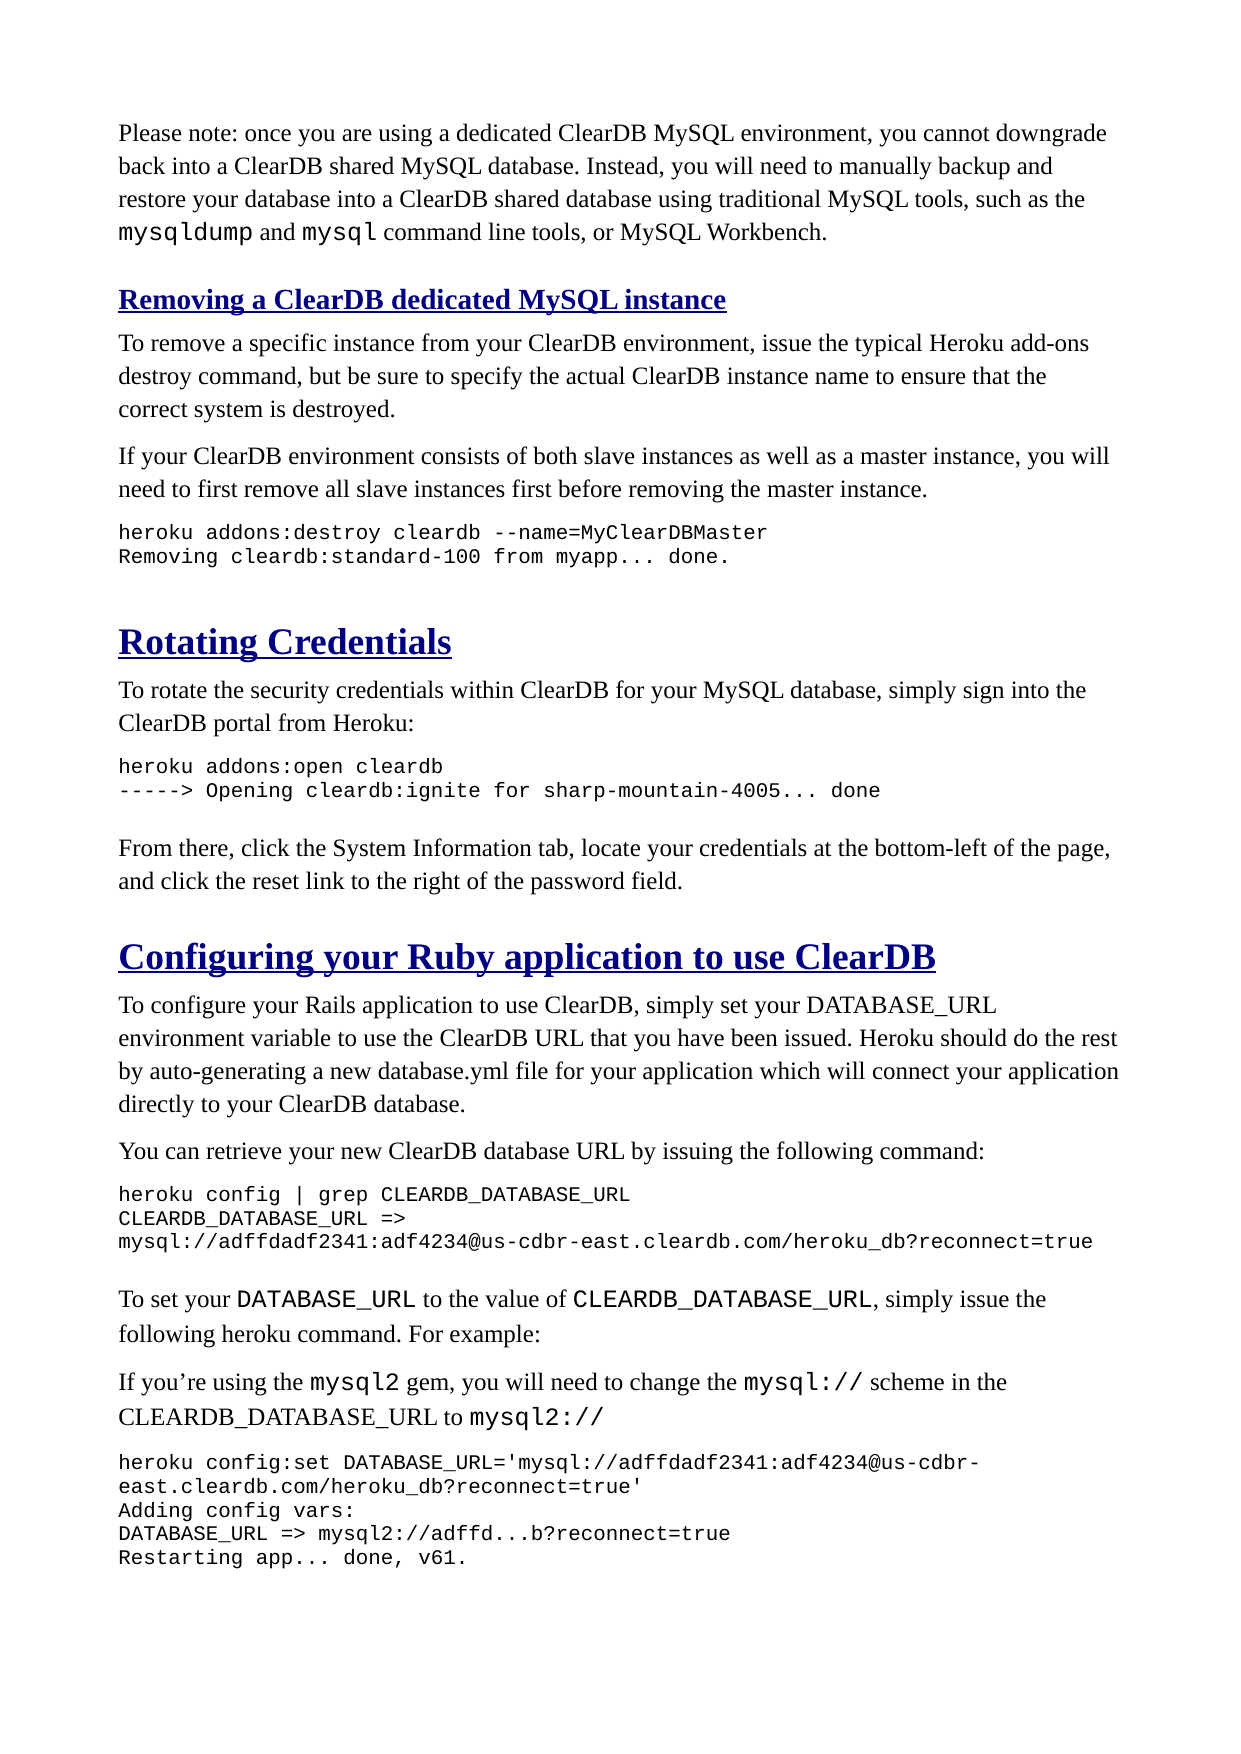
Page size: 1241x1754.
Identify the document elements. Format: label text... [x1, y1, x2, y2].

text heroku config:set DATABASE_URL='mysql://adffdadf2341:adf4234@us-cdbr-east.cleardb.com/heroku_db?reconnect=true' [118, 1452, 1122, 1499]
text heroku addons:open cleardb [118, 756, 1122, 779]
text You can retrieve your new ClearDB database URL by issuing the following command: [118, 1136, 1122, 1165]
subtitle Configuring your Ruby application to use ClearDB [118, 934, 1122, 977]
subtitle Removing a ClearDB dedicated MySQL instance [118, 282, 1122, 315]
text Adding config vars: [118, 1499, 1122, 1523]
text -----> Opening cleardb:ignite for sharp-mountain-4005... done [118, 779, 1122, 803]
subtitle Rotating Credentials [118, 620, 1122, 663]
text heroku config | grep CLEARDB_DATABASE_URL [118, 1184, 1122, 1208]
text To set your DATABASE_URL to the value of CLEARDB_DATABASE_URL, simply issue the following heroku command. For example: [118, 1284, 1122, 1348]
text CLEARDB_DATABASE_URL => mysql://adffdadf2341:adf4234@us-cdbr-east.cleardb.com/heroku_db?reconnect=true [118, 1208, 1122, 1255]
text To remove a specific instance from your ClearDB environment, issue the typical Heroku add-ons destroy command, but be sure to specify the actual ClearDB instance name to ensure that the correct system is destroyed. [118, 328, 1122, 423]
text If your ClearDB environment consists of both slave instances as well as a master instance, you will need to first remove all slave instances first before removing the master instance. [118, 441, 1122, 503]
text DATABASE_URL => mysql2://adffd...b?reconnect=true [118, 1523, 1122, 1547]
text Please note: once you are using a dedicated ClearDB MySQL environment, you cannot downgrade back into a ClearDB shared MySQL database. Instead, you will need to manually backup and restore your database into a ClearDB shared database using traditional MySQL tools, such as the mysqldump and mysql command line tools, or MySQL Workbench. [118, 118, 1122, 248]
text heroku addons:destroy cleardb --name=MyClearDBMaster [118, 522, 1122, 546]
text From there, click the System Information tab, locate your credentials at the bottom-left of the page, and click the reset link to the right of the password field. [118, 833, 1122, 894]
text Restarting app... done, v61. [118, 1547, 1122, 1571]
text Removing cleardb:standard-100 from myapp... done. [118, 546, 1122, 569]
text If you’re using the mysql2 gem, you will need to change the mysql:// scheme in the CLEARDB_DATABASE_URL to mysql2:// [118, 1367, 1122, 1433]
text To rotate the security credentials within ClearDB for your MySQL database, simply sign into the ClearDB portal from Heroku: [118, 675, 1122, 737]
text To configure your Rails application to use ClearDB, simply set your DATABASE_URL environment variable to use the ClearDB URL that you have been issued. Heroku should do the rest by auto-generating a new database.yml file for your application which will connect your application directly to your ClearDB database. [118, 990, 1122, 1118]
